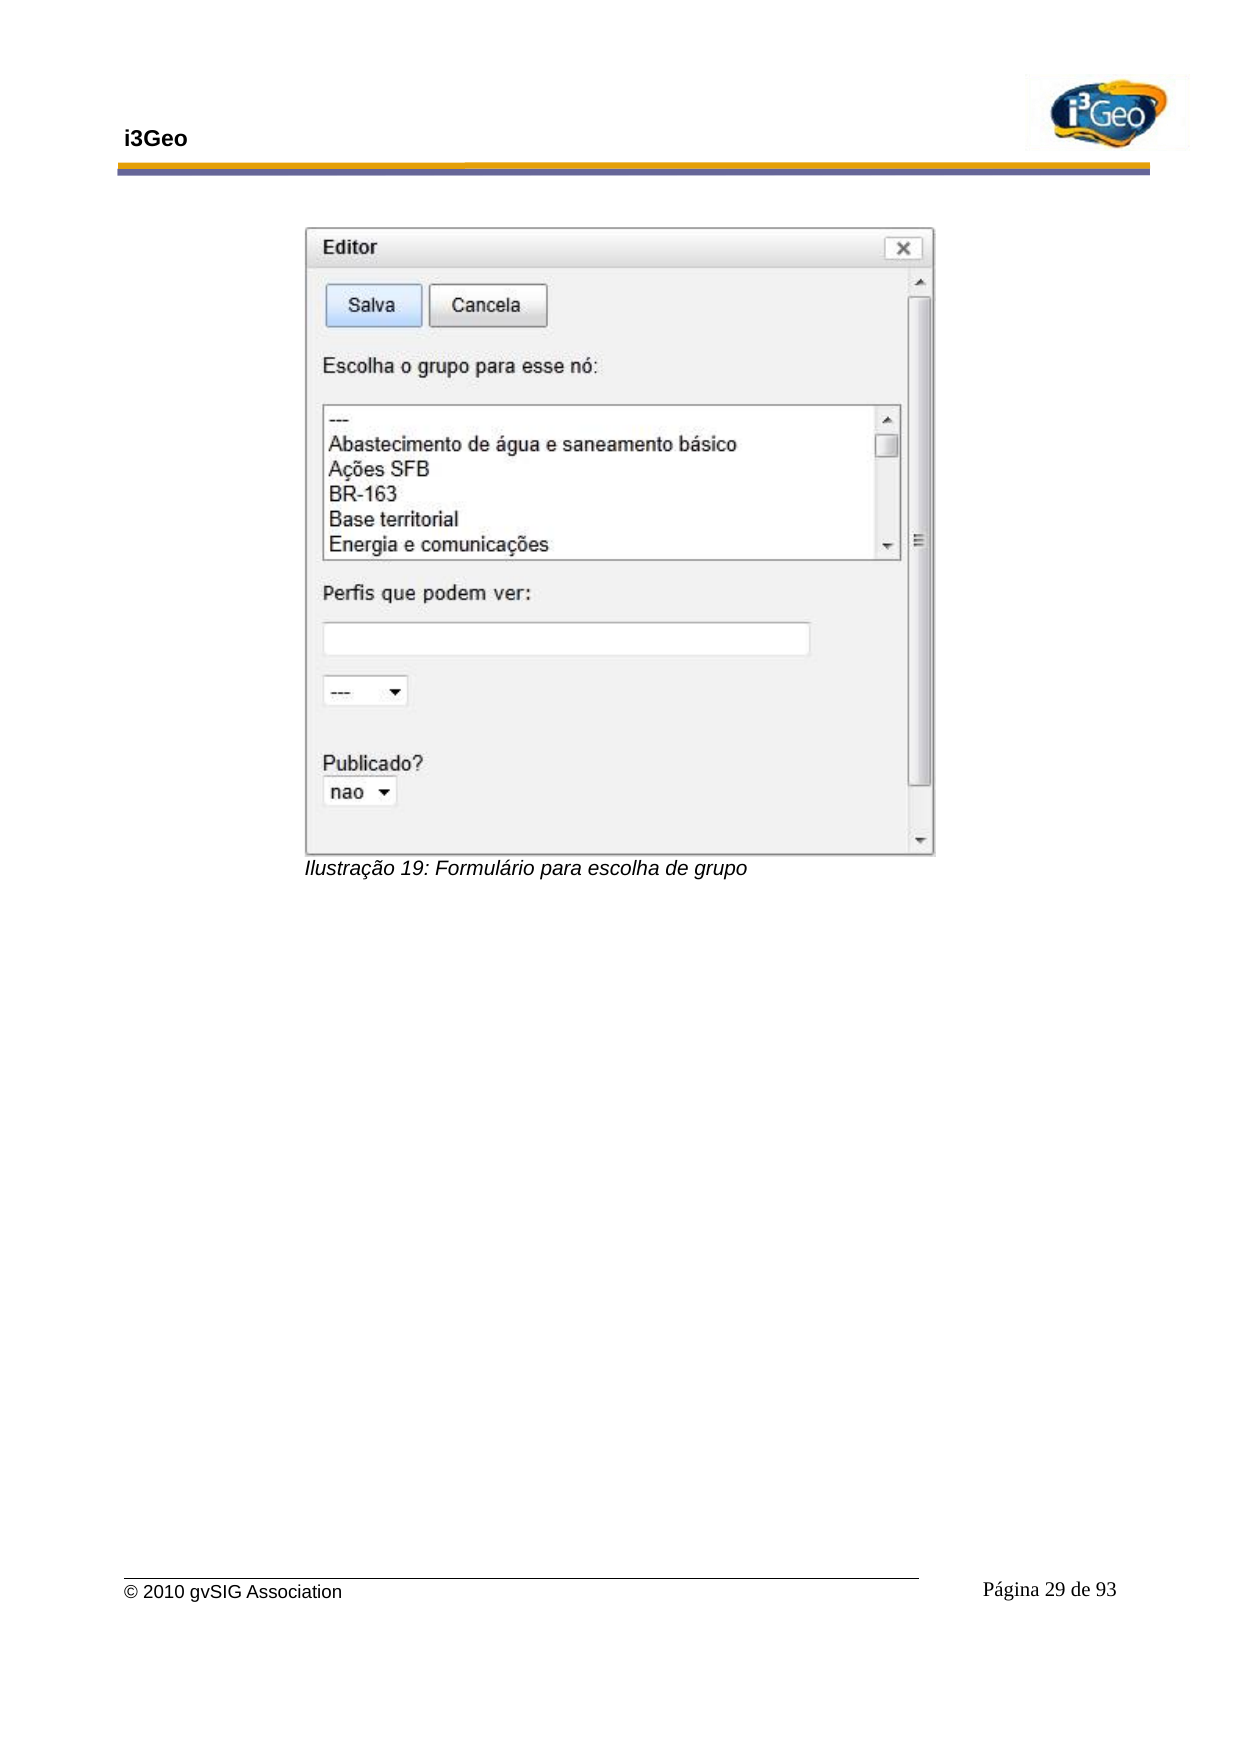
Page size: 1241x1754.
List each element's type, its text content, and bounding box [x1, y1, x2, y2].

picture [1025, 74, 1191, 151]
text Ilustração 19: Formulário para escolha de grupo [304, 857, 936, 880]
picture [304, 227, 936, 857]
